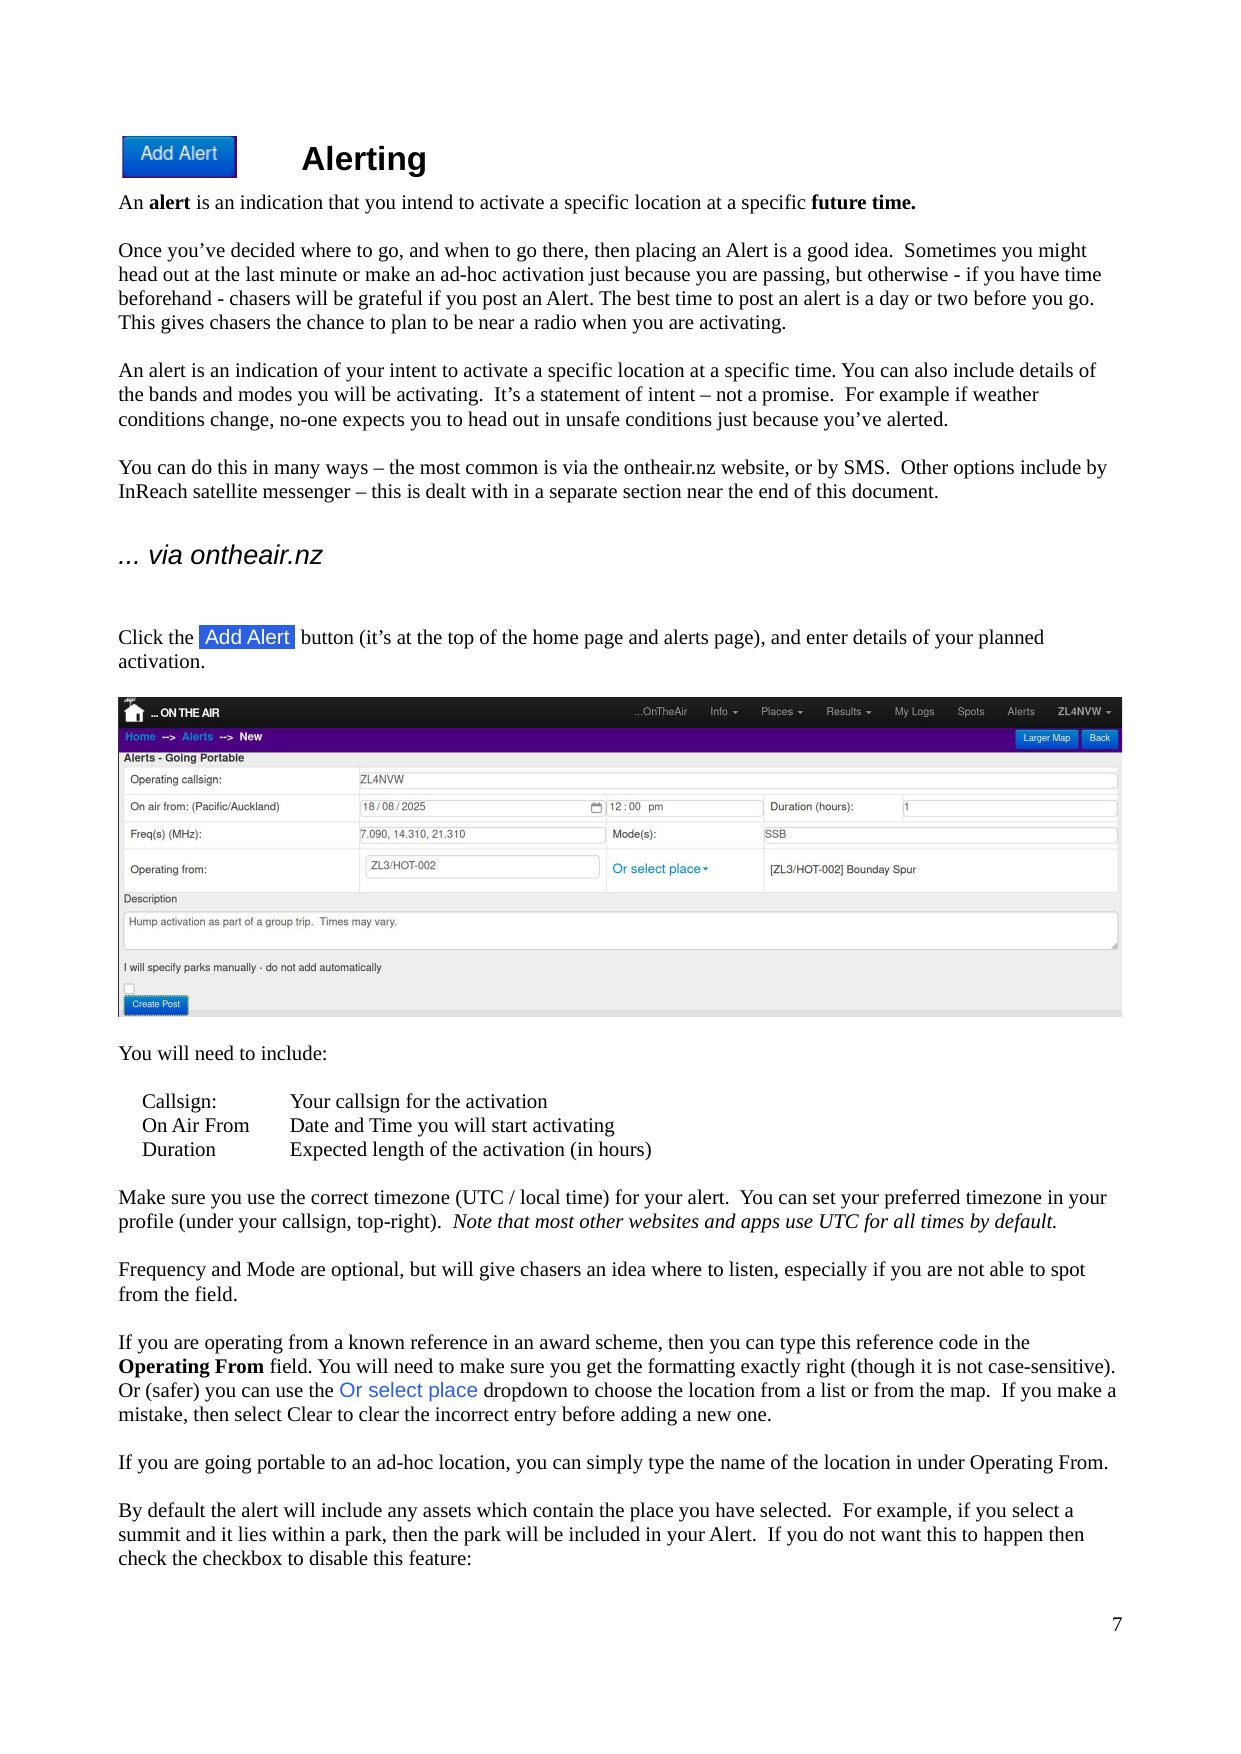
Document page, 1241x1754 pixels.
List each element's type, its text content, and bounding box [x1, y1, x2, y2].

text You can do this in many ways – the most common is via the ontheair.nz website, or by SMS. Other options include by InReach satellite messenger – this is dealt with in a separate section near the end of this document. [118, 454, 1122, 503]
text On Air From Date and Time you will start activating [142, 1113, 1122, 1137]
text Callsign: Your callsign for the activation [142, 1089, 1122, 1113]
text An alert is an indication that you intend to activate a specific location at a specific future time. [118, 190, 1122, 214]
picture [118, 697, 1123, 1017]
text By default the alert will include any assets which contain the place you have selected. For example, if you select a summit and it lies within a park, then the park will be included in your Alert. If you do not want this to happen then check the checkbox to disable this feature: [118, 1498, 1122, 1570]
text Make sure you use the correct timezone (UTC / local time) for your alert. You can set your preferred timezone in your profile (under your callsign, top-right). Note that most other websites and apps use UTC for all times by default. [118, 1185, 1122, 1233]
text If you are operating from a known reference in an award scheme, then you can type this reference code in the Operating From field. You will need to make sure you get the formatting exactly right (though it is not case-sensitive). Or (safer) you can use the Or select place dropdown to choose the location from a list or from the map. If you make a mistake, then select Clear to clear the incorrect entry before adding a new one. [118, 1329, 1122, 1426]
subtitle Alerting [301, 139, 1122, 177]
text Click the Add Alert button (it’s at the top of the home page and alerts page), and enter details of your planned activation. [118, 625, 1122, 673]
text Frequency and Mode are optional, but will give chasers an idea where to listen, especially if you are not able to spot from the field. [118, 1257, 1122, 1306]
text If you are going portable to an ad-hoc location, you can simply type the name of the location in under Operating From. [118, 1450, 1122, 1474]
subtitle ... via ontheair.nz [118, 539, 1122, 571]
picture [122, 136, 237, 178]
text An alert is an indication of your intent to activate a specific location at a specific time. You can also include details of the bands and modes you will be activating. It’s a statement of intent – not a promise. For example if weather conditions change, no-one expects you to head out in unsafe conditions just because you’ve alerted. [118, 358, 1122, 431]
text You will need to include: [118, 1041, 1122, 1065]
text Duration Expected length of the activation (in hours) [142, 1137, 1122, 1161]
text Once you’ve decided where to go, and when to go there, then placing an Alert is a good idea. Sometimes you might head out at the last minute or make an ad-hoc activation just because you are passing, but otherwise - if you have time beforehand - chasers will be grateful if you post an Alert. The best time to post an alert is a day or two before you go. This gives chasers the chance to plan to be near a radio when you are activating. [118, 238, 1122, 334]
